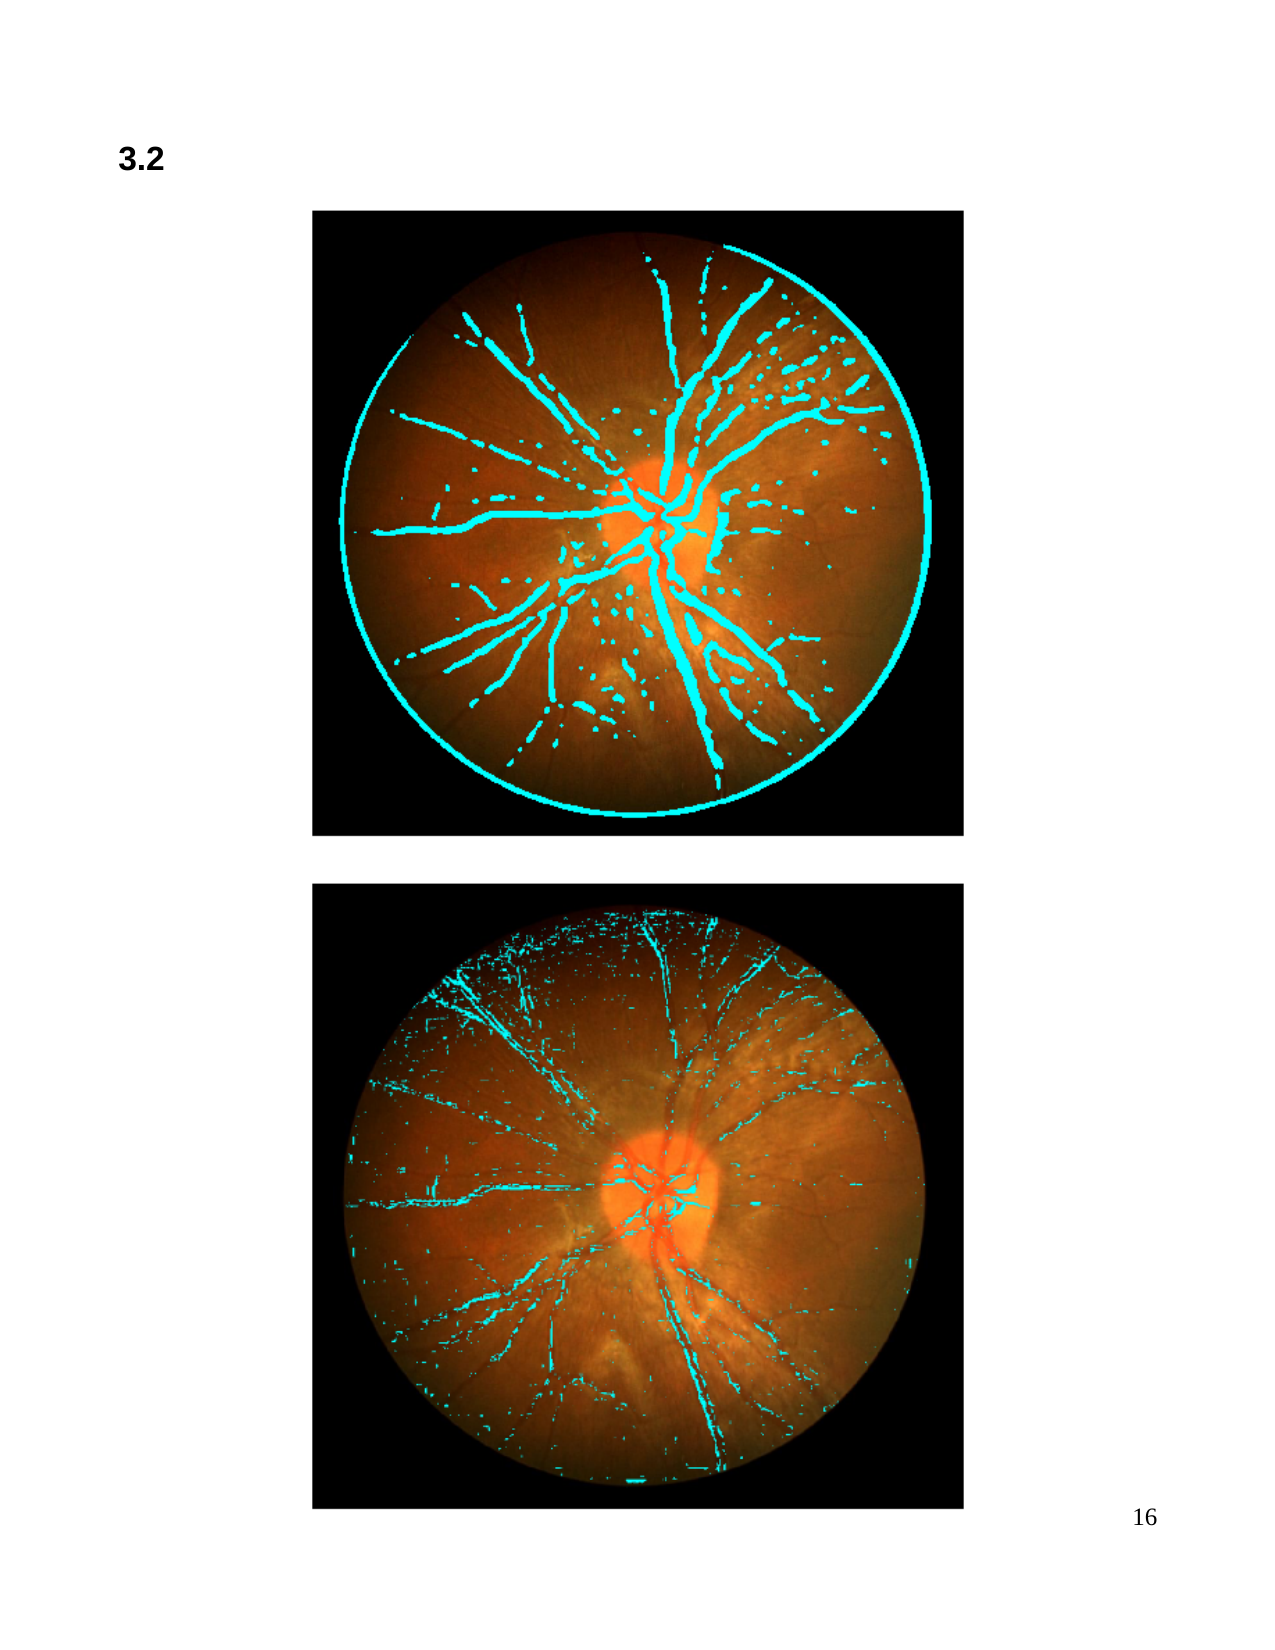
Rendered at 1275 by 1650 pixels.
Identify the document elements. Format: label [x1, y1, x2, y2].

picture [193, 190, 1082, 857]
picture [193, 863, 1082, 1530]
